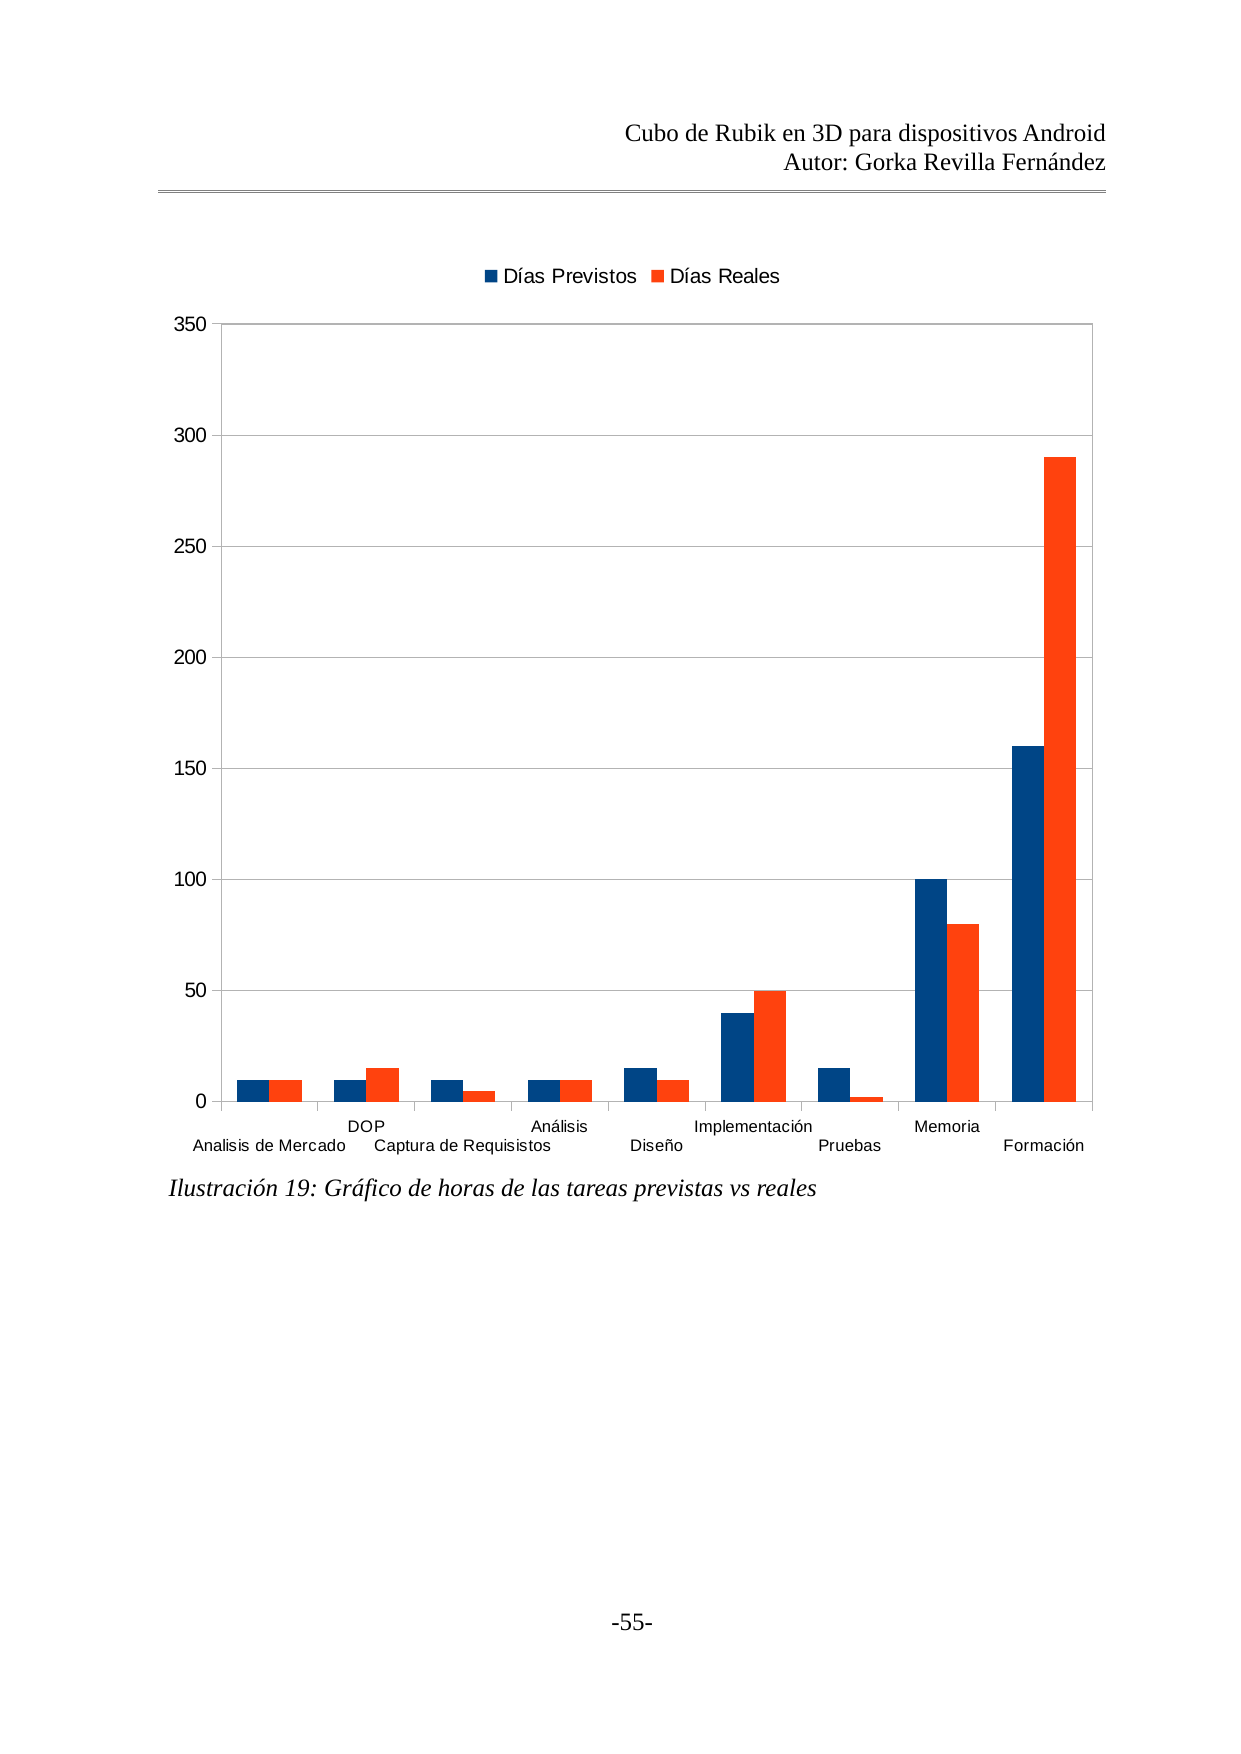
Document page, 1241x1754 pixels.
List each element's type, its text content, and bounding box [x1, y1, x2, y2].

text Ilustración 19: Gráfico de horas de las tareas previstas vs reales [168, 247, 1156, 1202]
